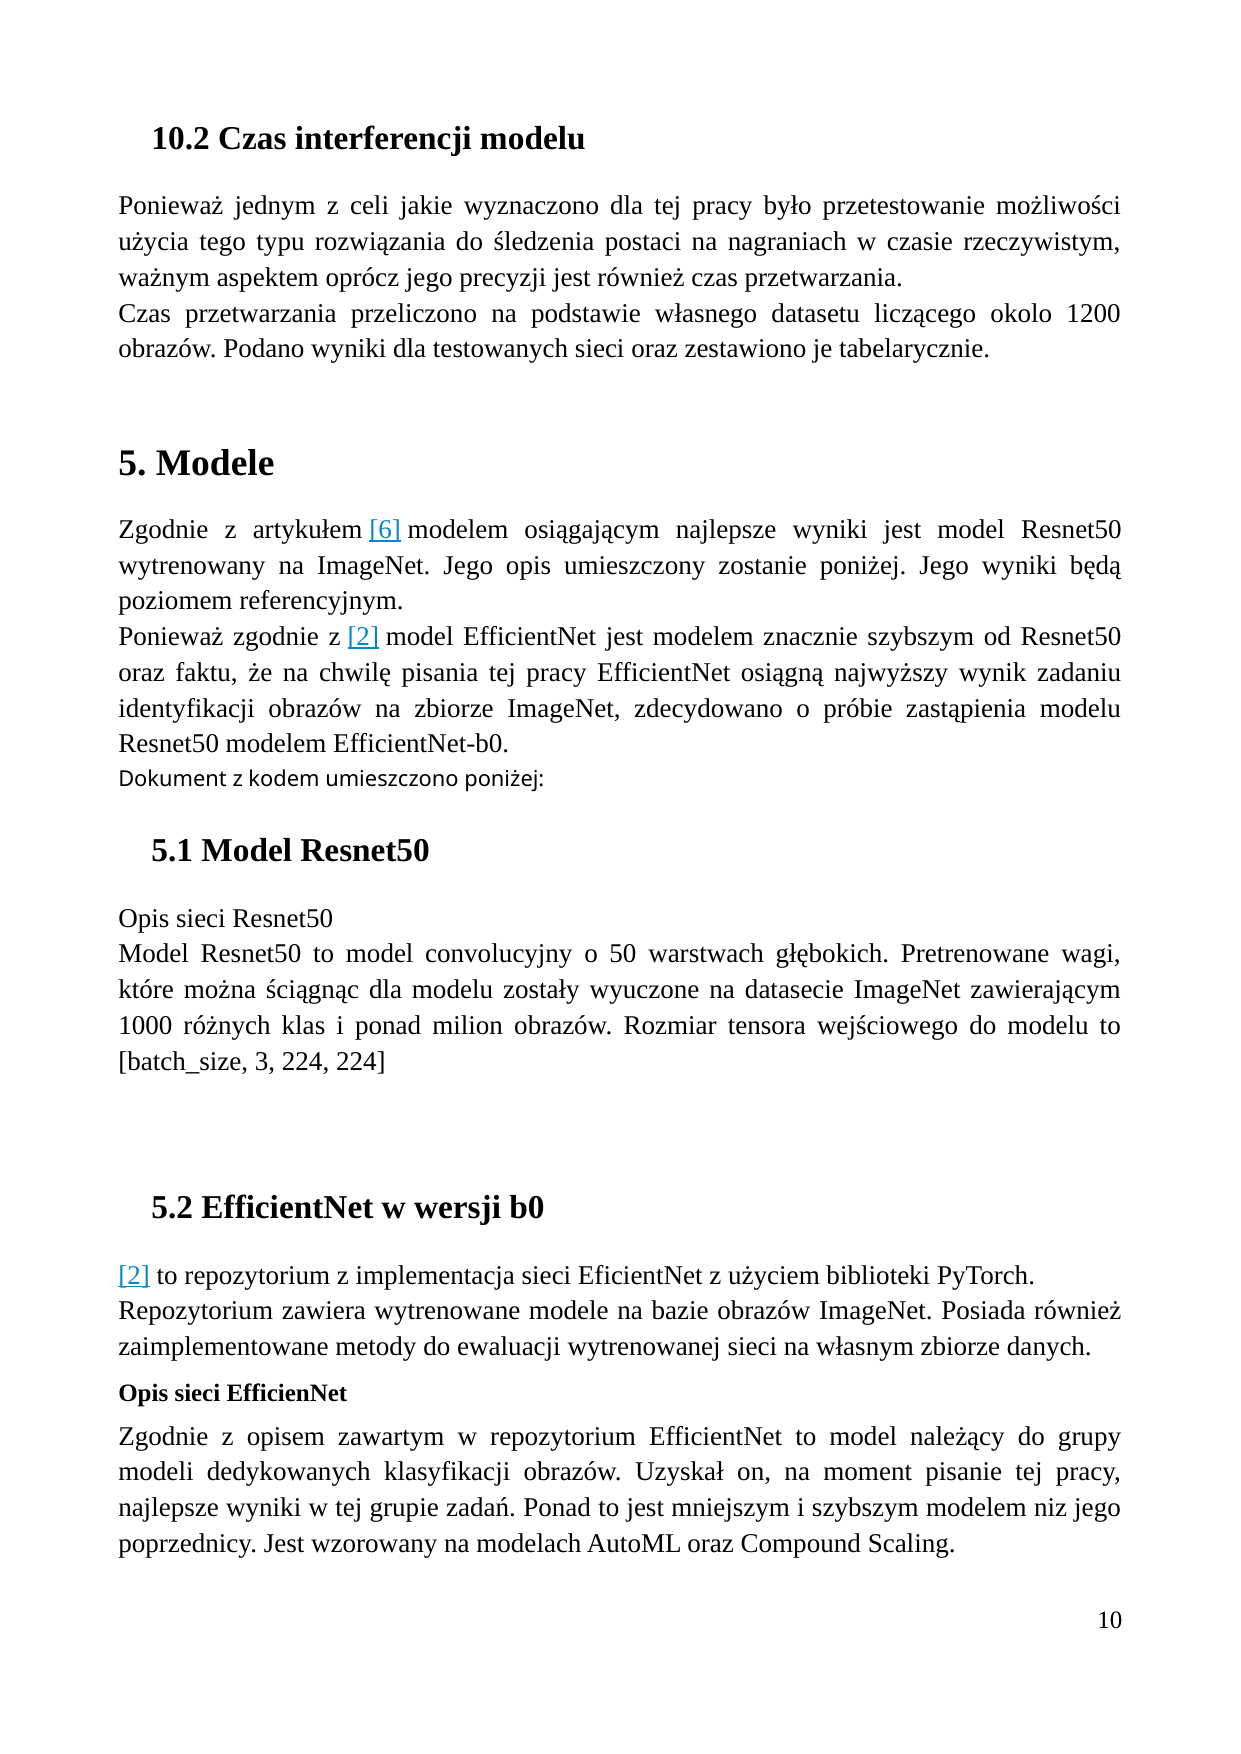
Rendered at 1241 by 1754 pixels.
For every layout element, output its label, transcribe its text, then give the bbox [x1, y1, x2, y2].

text [2] to repozytorium z implementacja sieci EficientNet z użyciem biblioteki PyTorch. [118, 1259, 1122, 1290]
text Zgodnie z opisem zawartym w repozytorium EfficientNet to model należący do grupy modeli dedykowanych klasyfikacji obrazów. Uzyskał on, na moment pisanie tej pracy, najlepsze wyniki w tej grupie zadań. Ponad to jest mniejszym i szybszym modelem niz jego poprzednicy. Jest wzorowany na modelach AutoML oraz Compound Scaling. [118, 1420, 1122, 1558]
text Czas przetwarzania przeliczono na podstawie własnego datasetu liczącego okolo 1200 obrazów. Podano wyniki dla testowanych sieci oraz zestawiono je tabelarycznie. [118, 297, 1122, 363]
text Zgodnie z artykułem [6] modelem osiągającym najlepsze wyniki jest model Resnet50 wytrenowany na ImageNet. Jego opis umieszczony zostanie poniżej. Jego wyniki będą poziomem referencyjnym. [118, 513, 1122, 616]
text Ponieważ zgodnie z [2] model EfficientNet jest modelem znacznie szybszym od Resnet50 oraz faktu, że na chwilę pisania tej pracy EfficientNet osiągną najwyższy wynik zadaniu identyfikacji obrazów na zbiorze ImageNet, zdecydowano o próbie zastąpienia modelu Resnet50 modelem EfficientNet-b0. [118, 620, 1122, 758]
subtitle 5.1 Model Resnet50 [151, 830, 1122, 869]
text Model Resnet50 to model convolucyjny o 50 warstwach głębokich. Pretrenowane wagi, które można ściągnąc dla modelu zostały wyuczone na datasecie ImageNet zawierającym 1000 różnych klas i ponad milion obrazów. Rozmiar tensora wejściowego do modelu to [batch_size, 3, 224, 224] [118, 937, 1122, 1076]
text Opis sieci Resnet50 [118, 902, 1122, 933]
subtitle 5. Modele [118, 440, 1122, 483]
subtitle Opis sieci EfficienNet [118, 1378, 1122, 1407]
text Dokument z kodem umieszczono poniżej: [118, 763, 1122, 793]
subtitle 10.2 Czas interferencji modelu [151, 118, 1122, 156]
subtitle 5.2 EfficientNet w wersji b0 [151, 1149, 1122, 1226]
text Ponieważ jednym z celi jakie wyznaczono dla tej pracy było przetestowanie możliwości użycia tego typu rozwiązania do śledzenia postaci na nagraniach w czasie rzeczywistym, ważnym aspektem oprócz jego precyzji jest również czas przetwarzania. [118, 189, 1122, 292]
text Repozytorium zawiera wytrenowane modele na bazie obrazów ImageNet. Posiada również zaimplementowane metody do ewaluacji wytrenowanej sieci na własnym zbiorze danych. [118, 1294, 1122, 1361]
